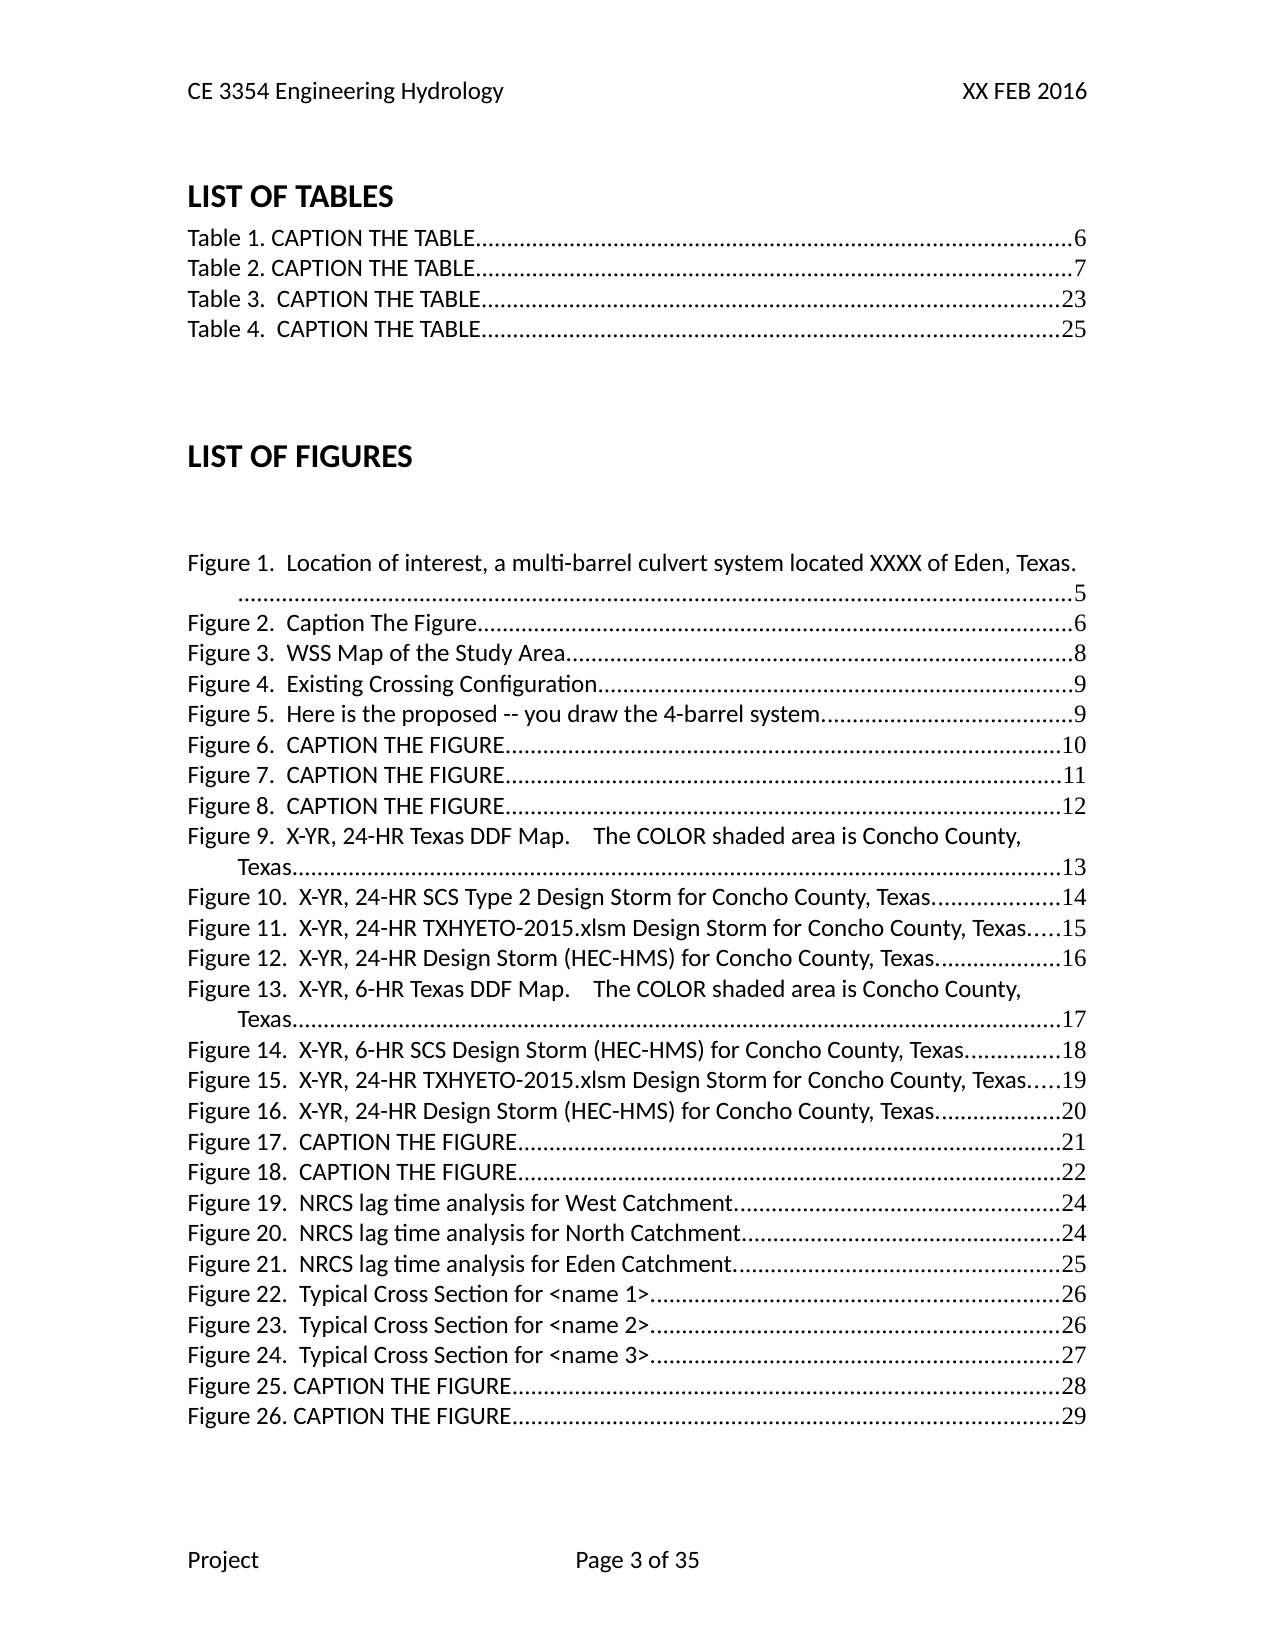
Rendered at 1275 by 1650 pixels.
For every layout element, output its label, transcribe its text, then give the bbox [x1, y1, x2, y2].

text Table 1. CAPTION THE TABLE 6 [187, 222, 1087, 252]
text Figure 2. Caption The Figure 6 [187, 607, 1087, 637]
text Table 4. CAPTION THE TABLE 25 [187, 313, 1087, 344]
text Figure 14. X-YR, 6-HR SCS Design Storm (HEC-HMS) for Concho County, Texas. 18 [187, 1034, 1087, 1064]
text Figure 20. NRCS lag time analysis for North Catchment. 24 [187, 1217, 1087, 1248]
subtitle LIST OF TABLES [187, 175, 1087, 216]
text Figure 24. Typical Cross Section for <name 3>. 27 [187, 1339, 1087, 1370]
text Figure 4. Existing Crossing Configuration 9 [187, 668, 1087, 698]
text Figure 10. X-YR, 24-HR SCS Type 2 Design Storm for Concho County, Texas. 14 [187, 881, 1087, 912]
text Figure 12. X-YR, 24-HR Design Storm (HEC-HMS) for Concho County, Texas. 16 [187, 942, 1087, 973]
text Figure 8. CAPTION THE FIGURE 12 [187, 790, 1087, 820]
text Figure 9. X-YR, 24-HR Texas DDF Map. The COLOR shaded area is Concho County, Texas. 13 [187, 820, 1087, 881]
text Figure 22. Typical Cross Section for <name 1>. 26 [187, 1278, 1087, 1309]
text Figure 15. X-YR, 24-HR TXHYETO-2015.xlsm Design Storm for Concho County, Texas. 19 [187, 1064, 1087, 1095]
text Table 2. CAPTION THE TABLE 7 [187, 252, 1087, 283]
text Figure 26. CAPTION THE FIGURE 29 [187, 1400, 1087, 1431]
text Figure 25. CAPTION THE FIGURE 28 [187, 1370, 1087, 1400]
text Figure 17. CAPTION THE FIGURE 21 [187, 1126, 1087, 1156]
text Figure 11. X-YR, 24-HR TXHYETO-2015.xlsm Design Storm for Concho County, Texas. 15 [187, 912, 1087, 942]
text Figure 21. NRCS lag time analysis for Eden Catchment. 25 [187, 1248, 1087, 1278]
subtitle LIST OF FIGURES [187, 435, 1087, 476]
text Figure 19. NRCS lag time analysis for West Catchment. 24 [187, 1187, 1087, 1217]
text Figure 1. Location of interest, a multi-barrel culvert system located XXXX of Eden, Texas. 5 [187, 547, 1087, 607]
text Figure 13. X-YR, 6-HR Texas DDF Map. The COLOR shaded area is Concho County, Texas. 17 [187, 973, 1087, 1034]
text Figure 23. Typical Cross Section for <name 2>. 26 [187, 1309, 1087, 1339]
text Figure 3. WSS Map of the Study Area. 8 [187, 637, 1087, 668]
text Figure 6. CAPTION THE FIGURE 10 [187, 729, 1087, 759]
text Figure 5. Here is the proposed -- you draw the 4-barrel system. 9 [187, 698, 1087, 729]
text Figure 18. CAPTION THE FIGURE 22 [187, 1156, 1087, 1187]
text Table 3. CAPTION THE TABLE 23 [187, 283, 1087, 313]
text Figure 16. X-YR, 24-HR Design Storm (HEC-HMS) for Concho County, Texas. 20 [187, 1095, 1087, 1126]
text Figure 7. CAPTION THE FIGURE 11 [187, 759, 1087, 790]
